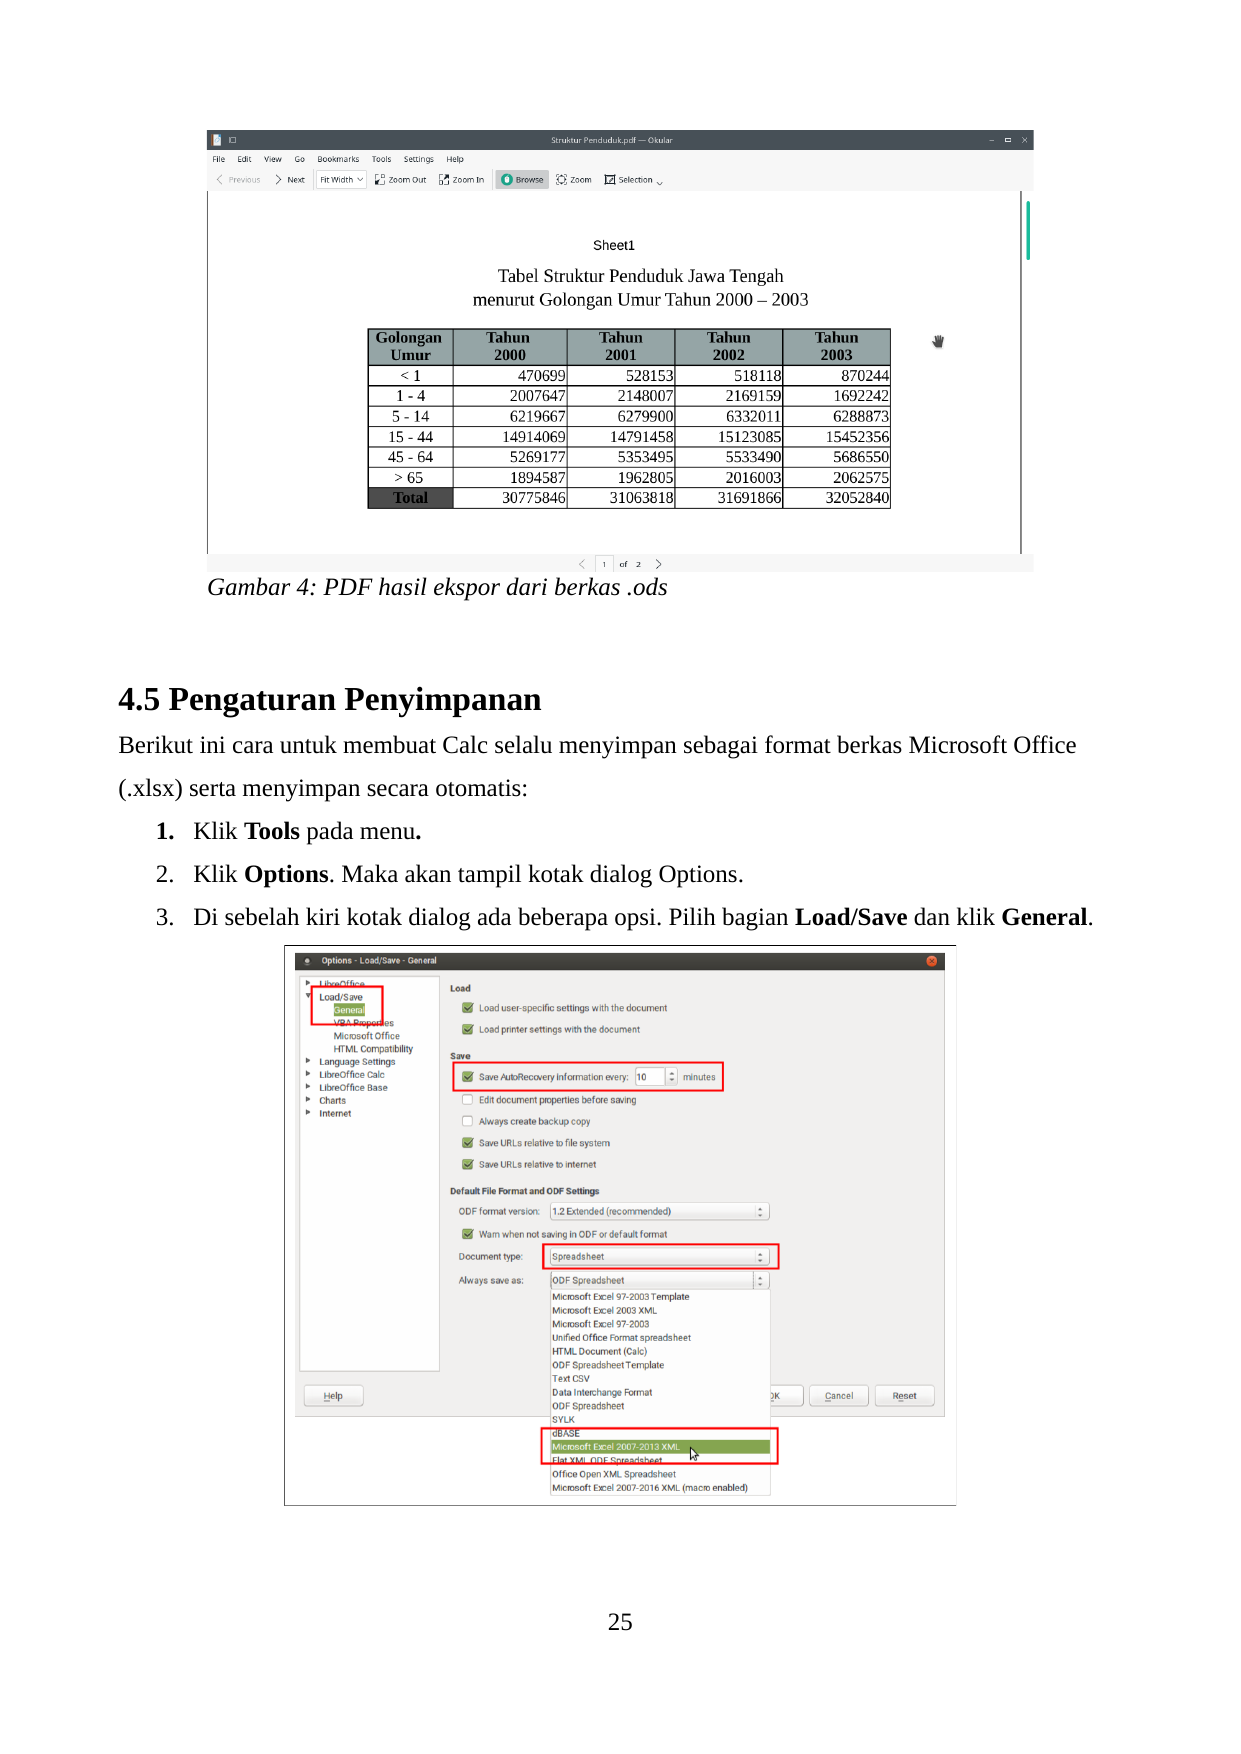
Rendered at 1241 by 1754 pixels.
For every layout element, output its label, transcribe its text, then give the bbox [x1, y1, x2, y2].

list Klik Tools pada menu. [156, 816, 1122, 845]
list Klik Options. Maka akan tampil kotak dialog Options. [156, 859, 1122, 888]
text Berikut ini cara untuk membuat Calc selalu menyimpan sebagai format berkas Microsoft Office (.xlsx) serta menyimpan secara otomatis: [118, 730, 1122, 802]
picture [284, 945, 957, 1506]
subtitle 4.5 Pengaturan Penyimpanan [118, 679, 1122, 717]
text Gambar 4: PDF hasil ekspor dari berkas .ods [207, 572, 1033, 601]
list Di sebelah kiri kotak dialog ada beberapa opsi. Pilih bagian Load/Save dan klik General. [156, 902, 1122, 931]
picture [206, 130, 1034, 572]
